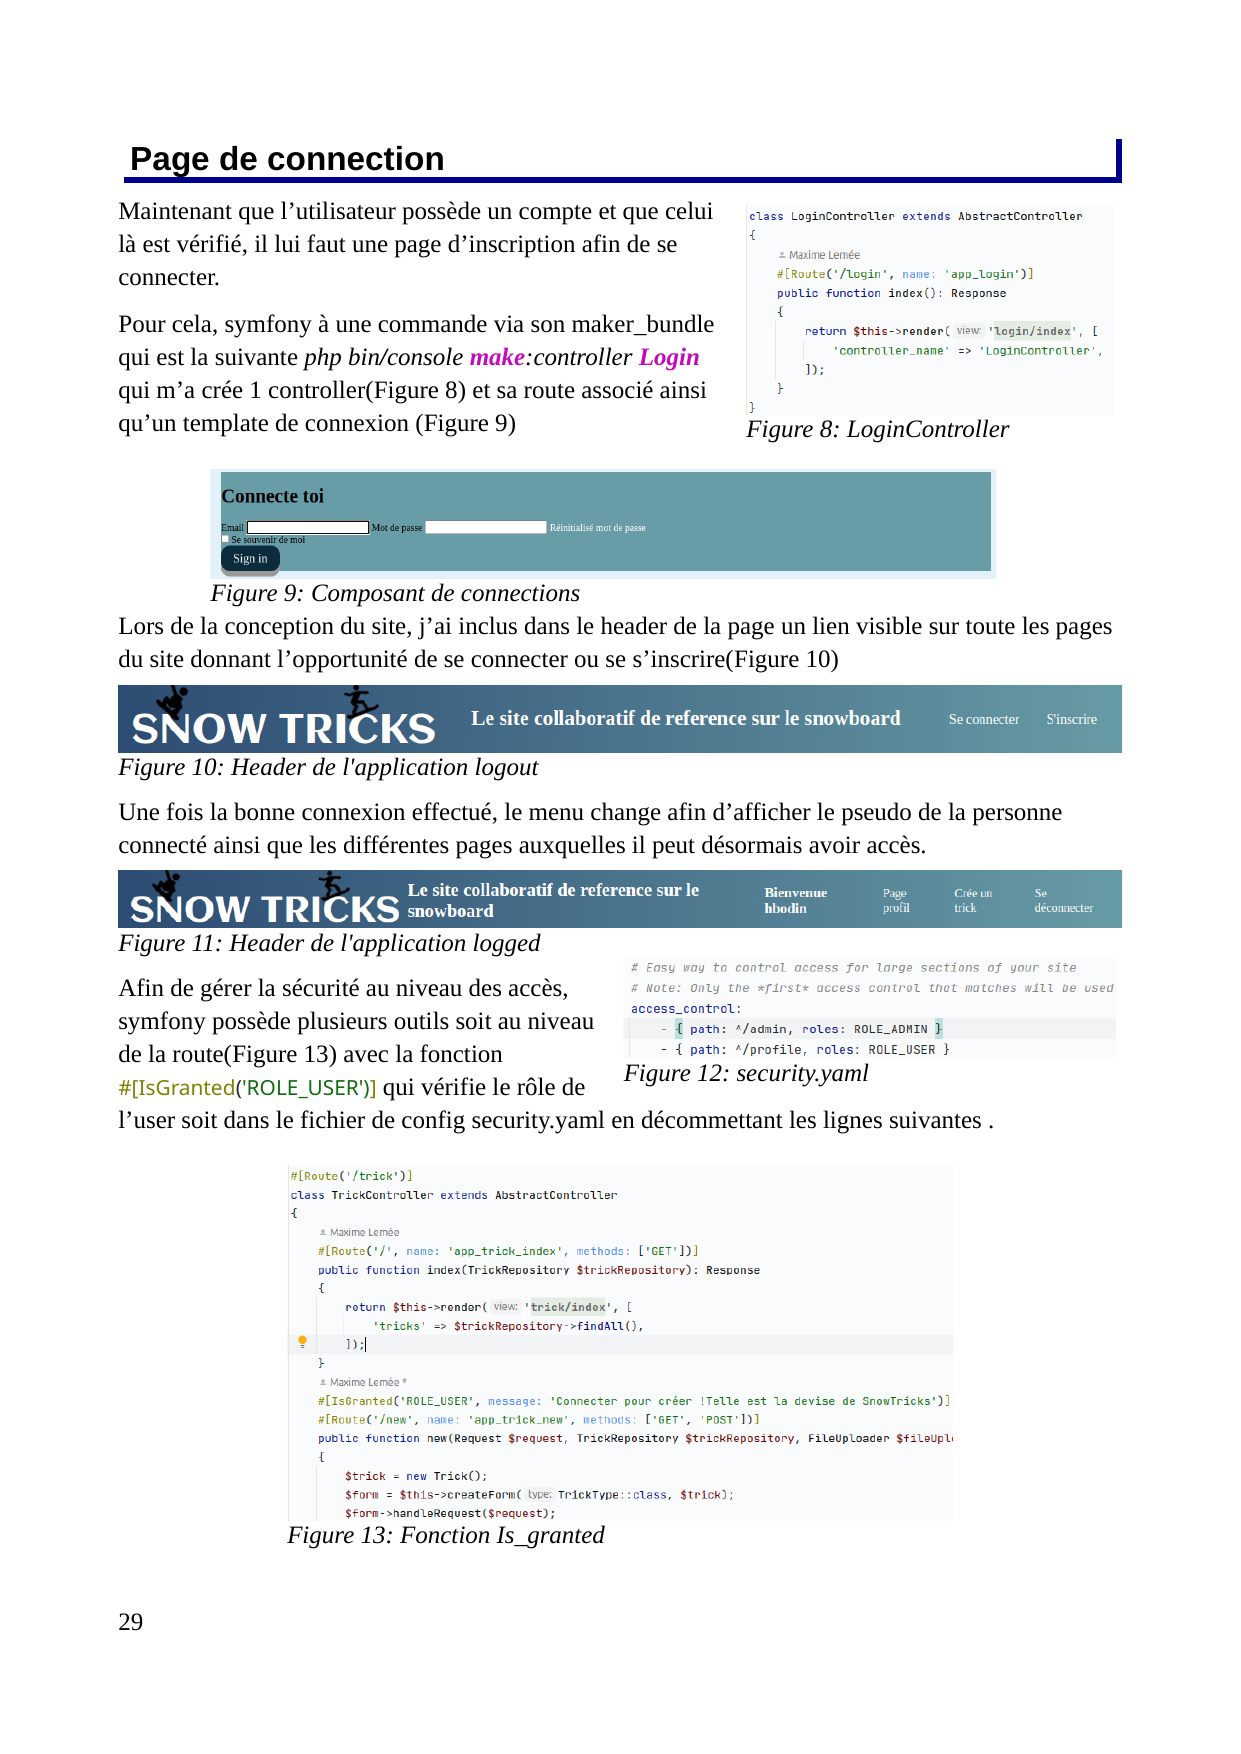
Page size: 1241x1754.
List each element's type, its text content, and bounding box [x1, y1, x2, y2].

text Figure 8: LoginController [746, 415, 1114, 443]
text [287, 1153, 953, 1165]
text Lors de la conception du site, j’ai inclus dans le header de la page un lien visible sur toute les pages du site donnant l’opportunité de se connecter ou se s’inscrire(Figure 10) [118, 456, 1122, 673]
picture [287, 1165, 954, 1521]
text Figure 9: Composant de connections [210, 579, 996, 607]
text Figure 12: security.yaml [623, 1058, 1116, 1087]
text [287, 1549, 953, 1562]
text Une fois la bonne connexion effectué, le menu change afin d’afficher le pseudo de la personne connecté ainsi que les différentes pages auxquelles il peut désormais avoir accès. [118, 781, 1122, 859]
subtitle Page de connection [118, 139, 1116, 177]
text Figure 13: Fonction Is_granted [287, 1521, 953, 1549]
picture [118, 685, 1123, 753]
picture [118, 870, 1123, 928]
picture [210, 469, 996, 579]
text Pour cela, symfony à une commande via son maker_bundle qui est la suivante php bin/console make:controller Login qui m’a crée 1 controller(Figure 8) et sa route associé ainsi qu’un template de connexion (Figure 9) [118, 309, 746, 437]
picture [746, 205, 1114, 415]
text Figure 10: Header de l'application logout [118, 753, 1122, 781]
text Maintenant que l’utilisateur possède un compte et que celui là est vérifié, il lui faut une page d’inscription afin de se connecter. [118, 193, 1122, 291]
picture [623, 957, 1116, 1058]
text Afin de gérer la sécurité au niveau des accès, symfony possède plusieurs outils soit au niveau de la route(Figure 13) avec la fonction #[IsGranted('ROLE_USER')] qui vérifie le rôle de l’user soit dans le fichier de config security.yaml en décommettant les lignes suivantes . [118, 957, 1122, 1134]
text Figure 11: Header de l'application logged [118, 928, 1122, 957]
